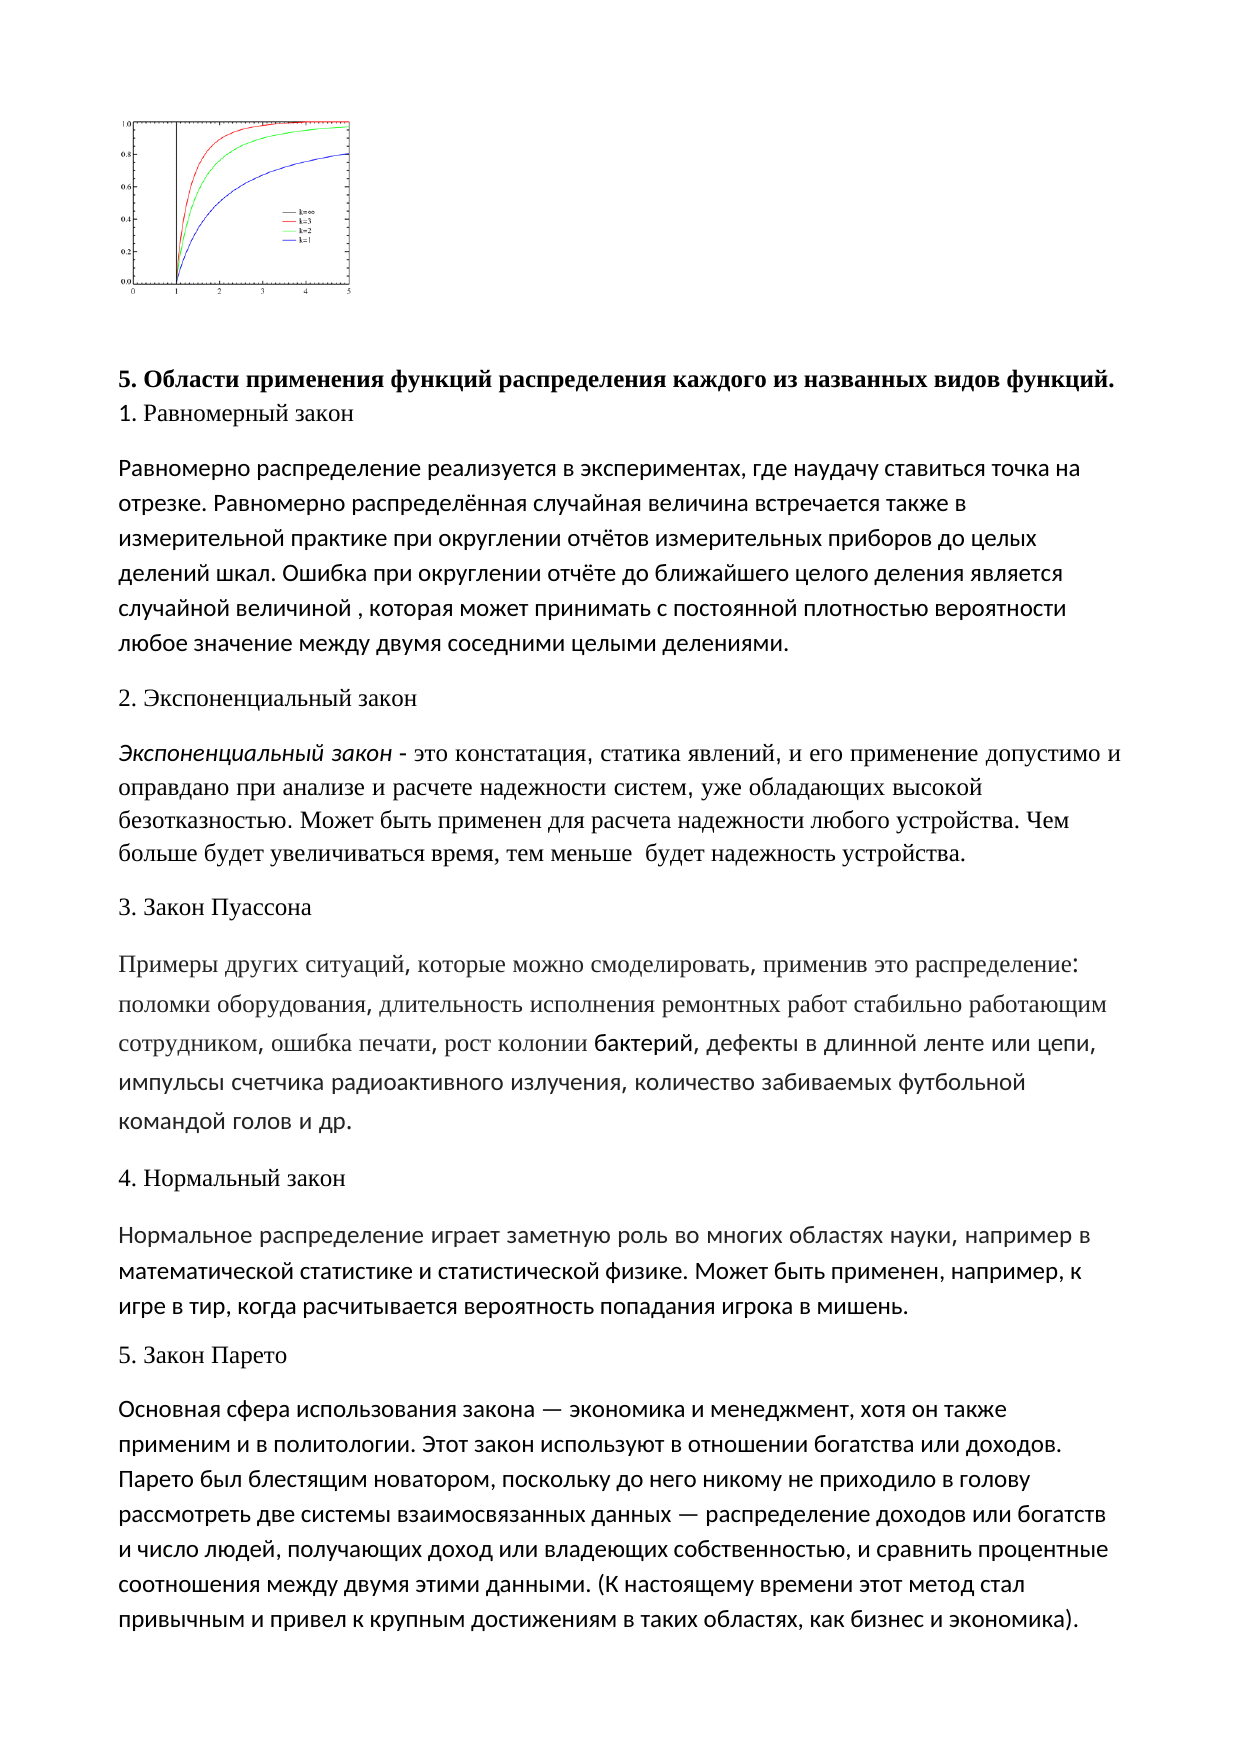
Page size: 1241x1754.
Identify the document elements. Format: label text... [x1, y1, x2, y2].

text Основная сфера использования закона — экономика и менеджмент, хотя он также применим и в политологии. Этот закон используют в отношении богатства или доходов. Парето был блестящим новатором, поскольку до него никому не приходило в голову рассмотреть две системы взаимосвязанных данных — распределение доходов или богатств и число людей, получающих доход или владеющих собственностью, и сравнить процентные соотношения между двумя этими данными. (К настоящему времени этот метод стал привычным и привел к крупным достижениям в таких областях, как бизнес и экономика). [118, 1393, 1122, 1634]
text 2. Экспоненциальный закон [118, 683, 1122, 712]
text Примеры других ситуаций, которые можно смоделировать, применив это распределение: поломки оборудования, длительность исполнения ремонтных работ стабильно работающим сотрудником, ошибка печати, рост колонии бактерий, дефекты в длинной ленте или цепи, импульсы счетчика радиоактивного излучения, количество забиваемых футбольной командой голов и др. [118, 946, 1122, 1137]
text Экспоненциальный закон - это констатация, статика явлений, и его применение допустимо и оправдано при анализе и расчете надежности систем, уже обладающих высокой безотказностью. Может быть применен для расчета надежности любого устройства. Чем больше будет увеличиваться время, тем меньше будет надежность устройства. [118, 737, 1122, 867]
text 1. Равномерный закон [118, 397, 1122, 427]
text 5. Закон Парето [118, 1340, 1122, 1368]
text 4. Нормальный закон [118, 1163, 1122, 1191]
text 3. Закон Пуассона [118, 892, 1122, 921]
text Нормальное распределение играет заметную роль во многих областях науки, например в математической статистике и статистической физике. Может быть применен, например, к игре в тир, когда расчитывается вероятность попадания игрока в мишень. [118, 1217, 1122, 1321]
text Равномерно распределение реализуется в экспериментах, где наудачу ставиться точка на отрезке. Равномерно распределённая случайная величина встречается также в измерительной практике при округлении отчётов измерительных приборов до целых делений шкал. Ошибка при округлении отчёте до ближайшего целого деления является случайной величиной , которая может принимать с постоянной плотностью вероятности любое значение между двумя соседними целыми делениями. [118, 453, 1122, 658]
text 5. Области применения функций распределения каждого из названных видов функций. [118, 364, 1122, 392]
